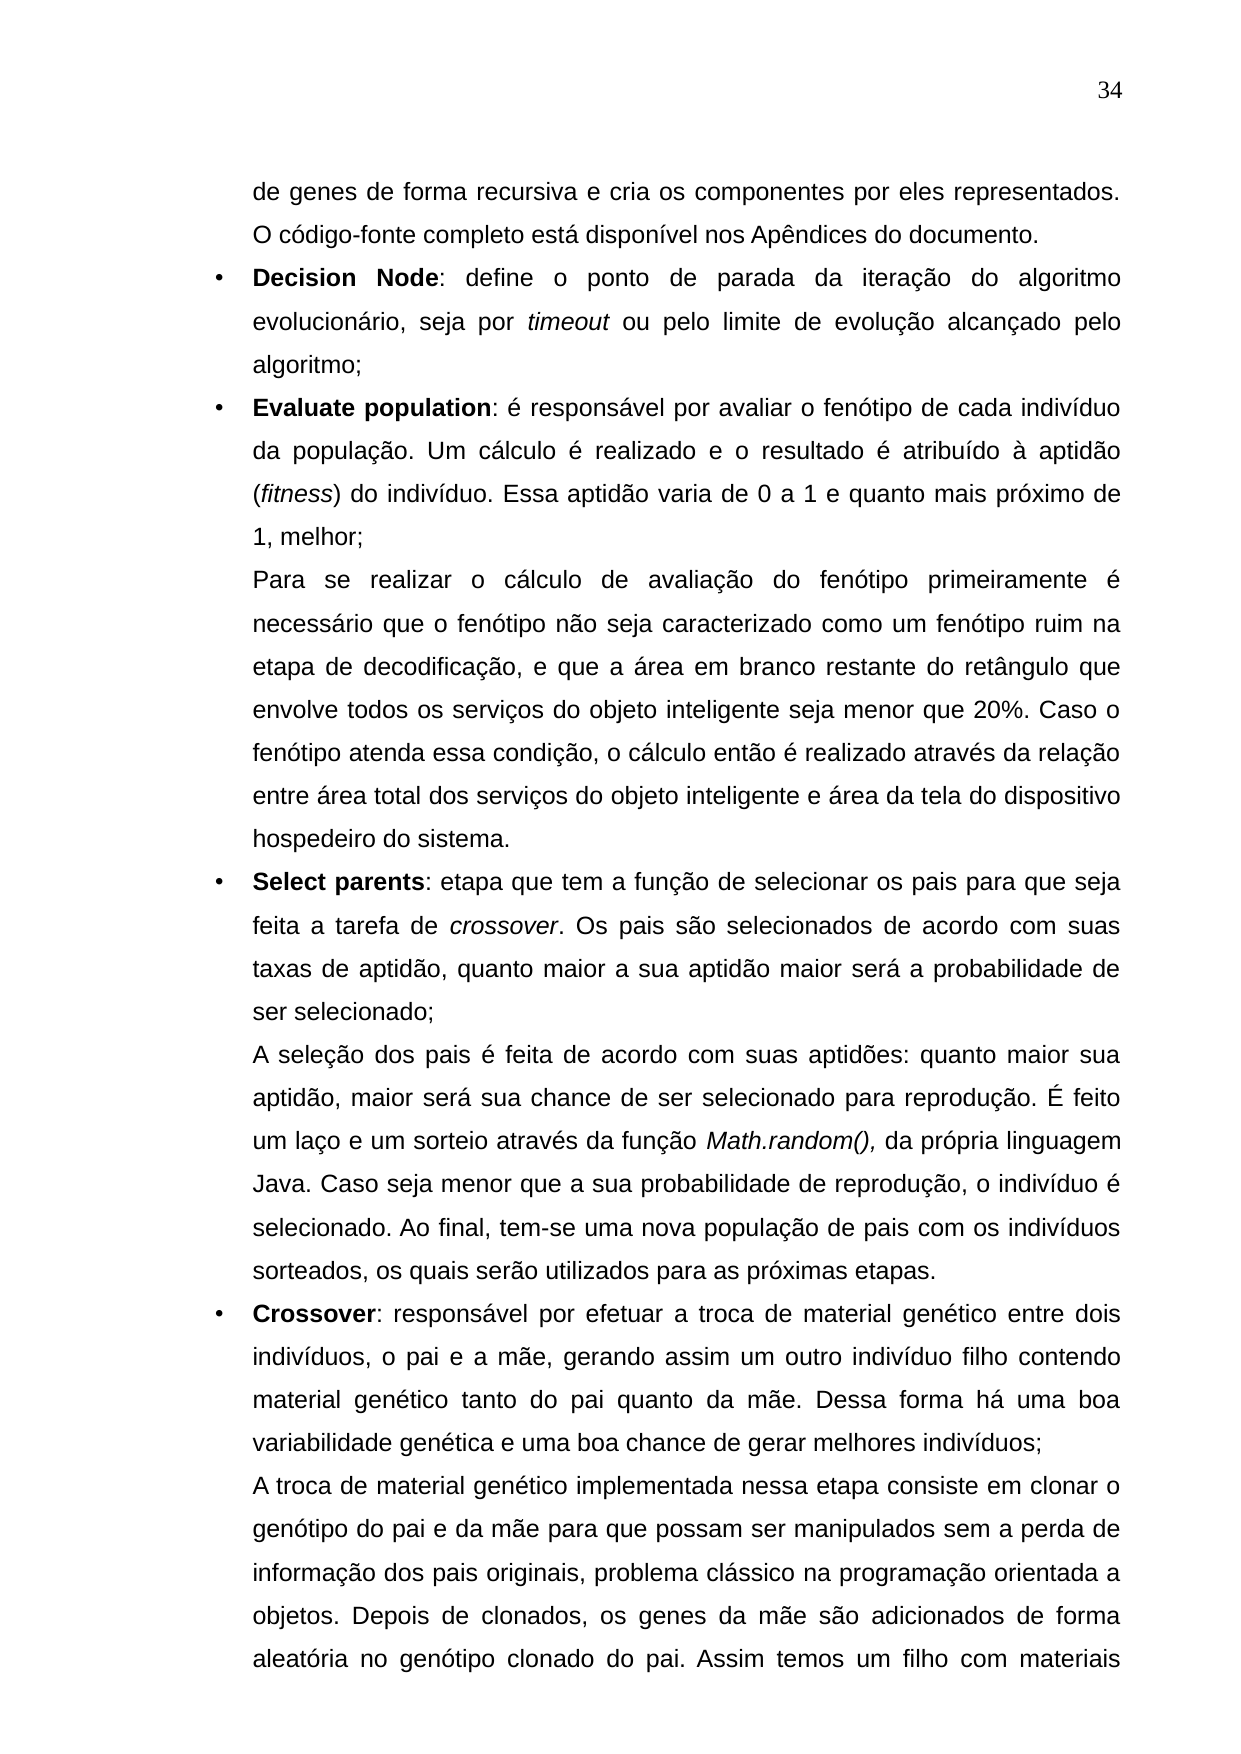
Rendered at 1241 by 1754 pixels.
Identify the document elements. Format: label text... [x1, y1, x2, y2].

list A troca de material genético implementada nessa etapa consiste em clonar o genótipo do pai e da mãe para que possam ser manipulados sem a perda de informação dos pais originais, problema clássico na programação orientada a objetos. Depois de clonados, os genes da mãe são adicionados de forma aleatória no genótipo clonado do pai. Assim temos um filho com materiais [215, 1471, 1122, 1673]
list Decision Node: define o ponto de parada da iteração do algoritmo evolucionário, seja por timeout ou pelo limite de evolução alcançado pelo algoritmo; [215, 263, 1122, 378]
list Evaluate population: é responsável por avaliar o fenótipo de cada indivíduo da população. Um cálculo é realizado e o resultado é atribuído à aptidão (fitness) do indivíduo. Essa aptidão varia de 0 a 1 e quanto mais próximo de 1, melhor; [215, 393, 1122, 551]
list Para se realizar o cálculo de avaliação do fenótipo primeiramente é necessário que o fenótipo não seja caracterizado como um fenótipo ruim na etapa de decodificação, e que a área em branco restante do retângulo que envolve todos os serviços do objeto inteligente seja menor que 20%. Caso o fenótipo atenda essa condição, o cálculo então é realizado através da relação entre área total dos serviços do objeto inteligente e área da tela do dispositivo hospedeiro do sistema. [215, 566, 1122, 853]
list de genes de forma recursiva e cria os componentes por eles representados. O código-fonte completo está disponível nos Apêndices do documento. [215, 177, 1122, 249]
list A seleção dos pais é feita de acordo com suas aptidões: quanto maior sua aptidão, maior será sua chance de ser selecionado para reprodução. É feito um laço e um sorteio através da função Math.random(), da própria linguagem Java. Caso seja menor que a sua probabilidade de reprodução, o indivíduo é selecionado. Ao final, tem-se uma nova população de pais com os indivíduos sorteados, os quais serão utilizados para as próximas etapas. [215, 1040, 1122, 1284]
list Crossover: responsável por efetuar a troca de material genético entre dois indivíduos, o pai e a mãe, gerando assim um outro indivíduo filho contendo material genético tanto do pai quanto da mãe. Dessa forma há uma boa variabilidade genética e uma boa chance de gerar melhores indivíduos; [215, 1299, 1122, 1457]
list Select parents: etapa que tem a função de selecionar os pais para que seja feita a tarefa de crossover. Os pais são selecionados de acordo com suas taxas de aptidão, quanto maior a sua aptidão maior será a probabilidade de ser selecionado; [215, 867, 1122, 1026]
